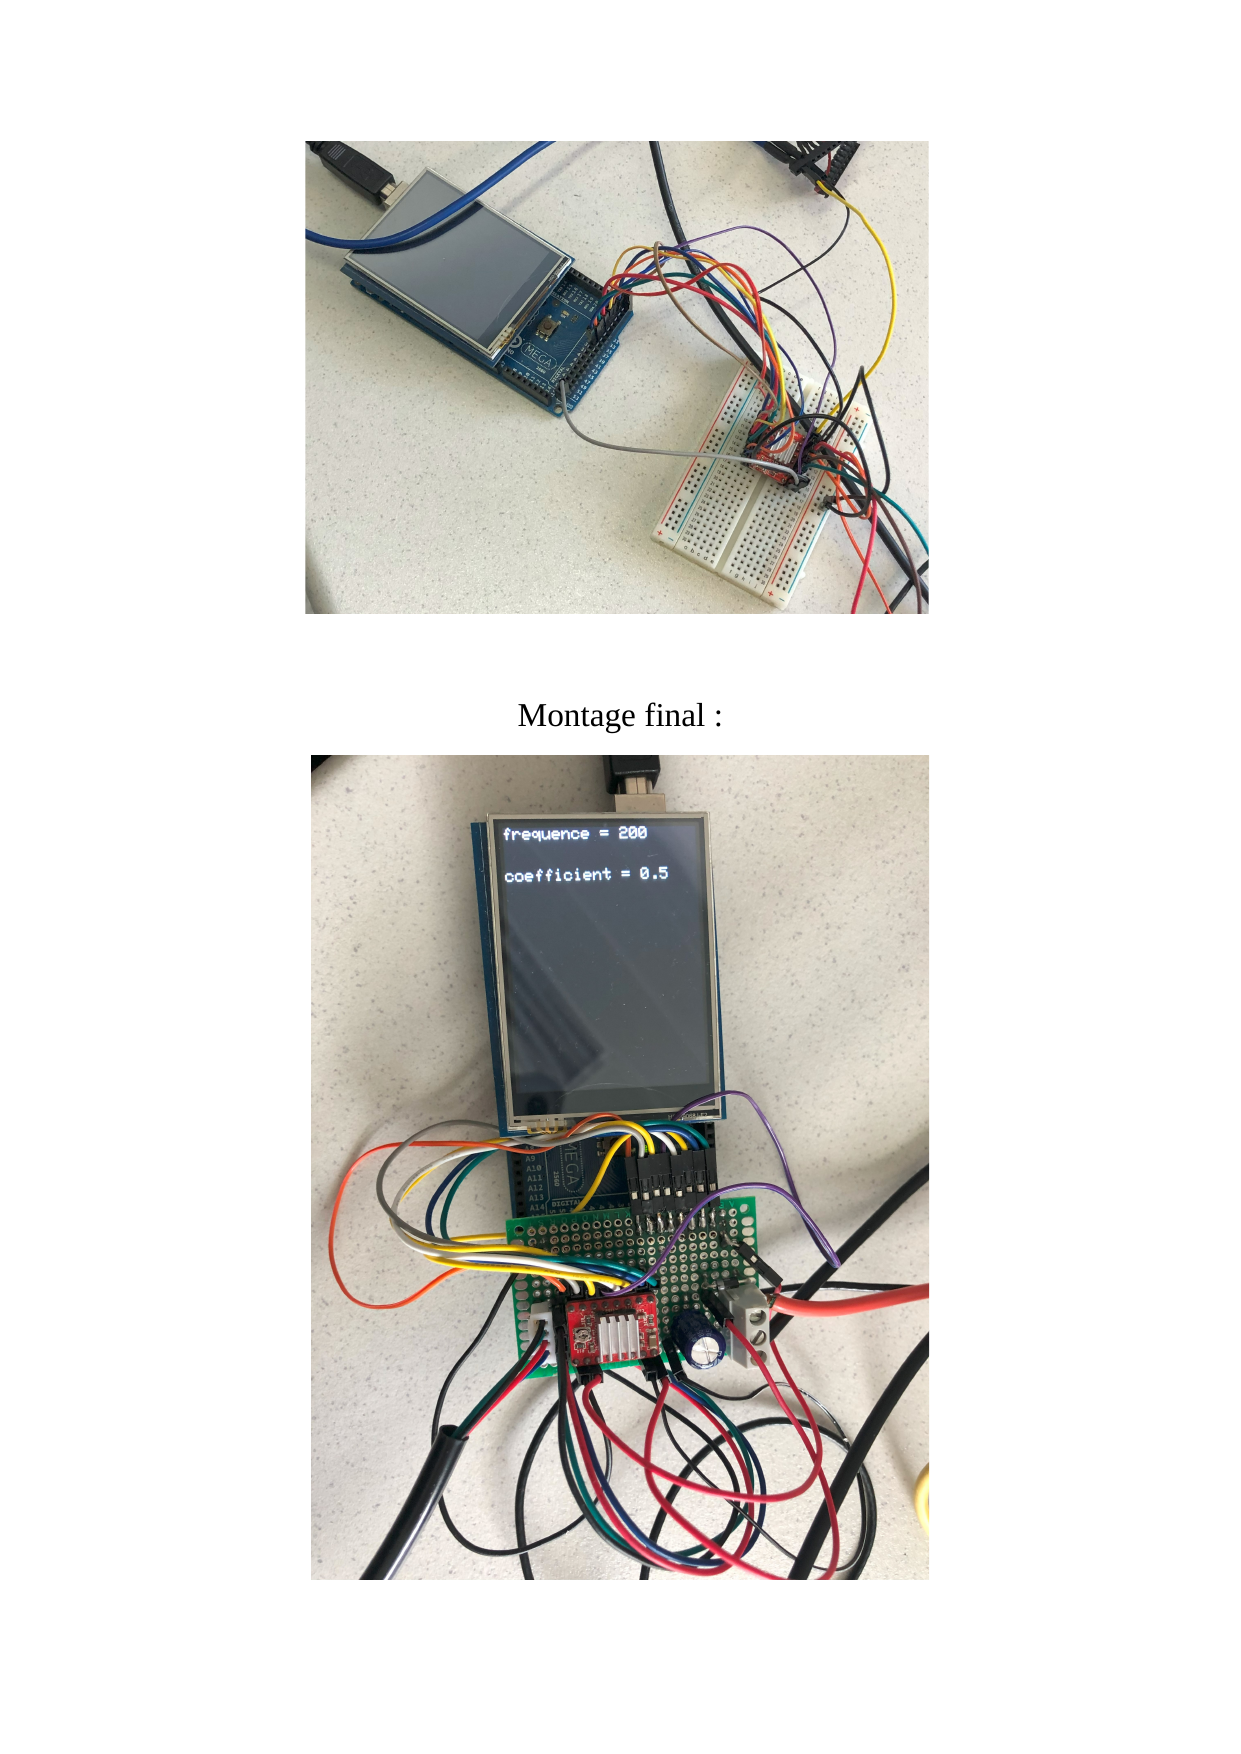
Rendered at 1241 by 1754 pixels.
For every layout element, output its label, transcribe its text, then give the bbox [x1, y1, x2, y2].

picture [305, 358, 642, 450]
picture [311, 755, 930, 1580]
text Montage final : [118, 695, 1122, 733]
